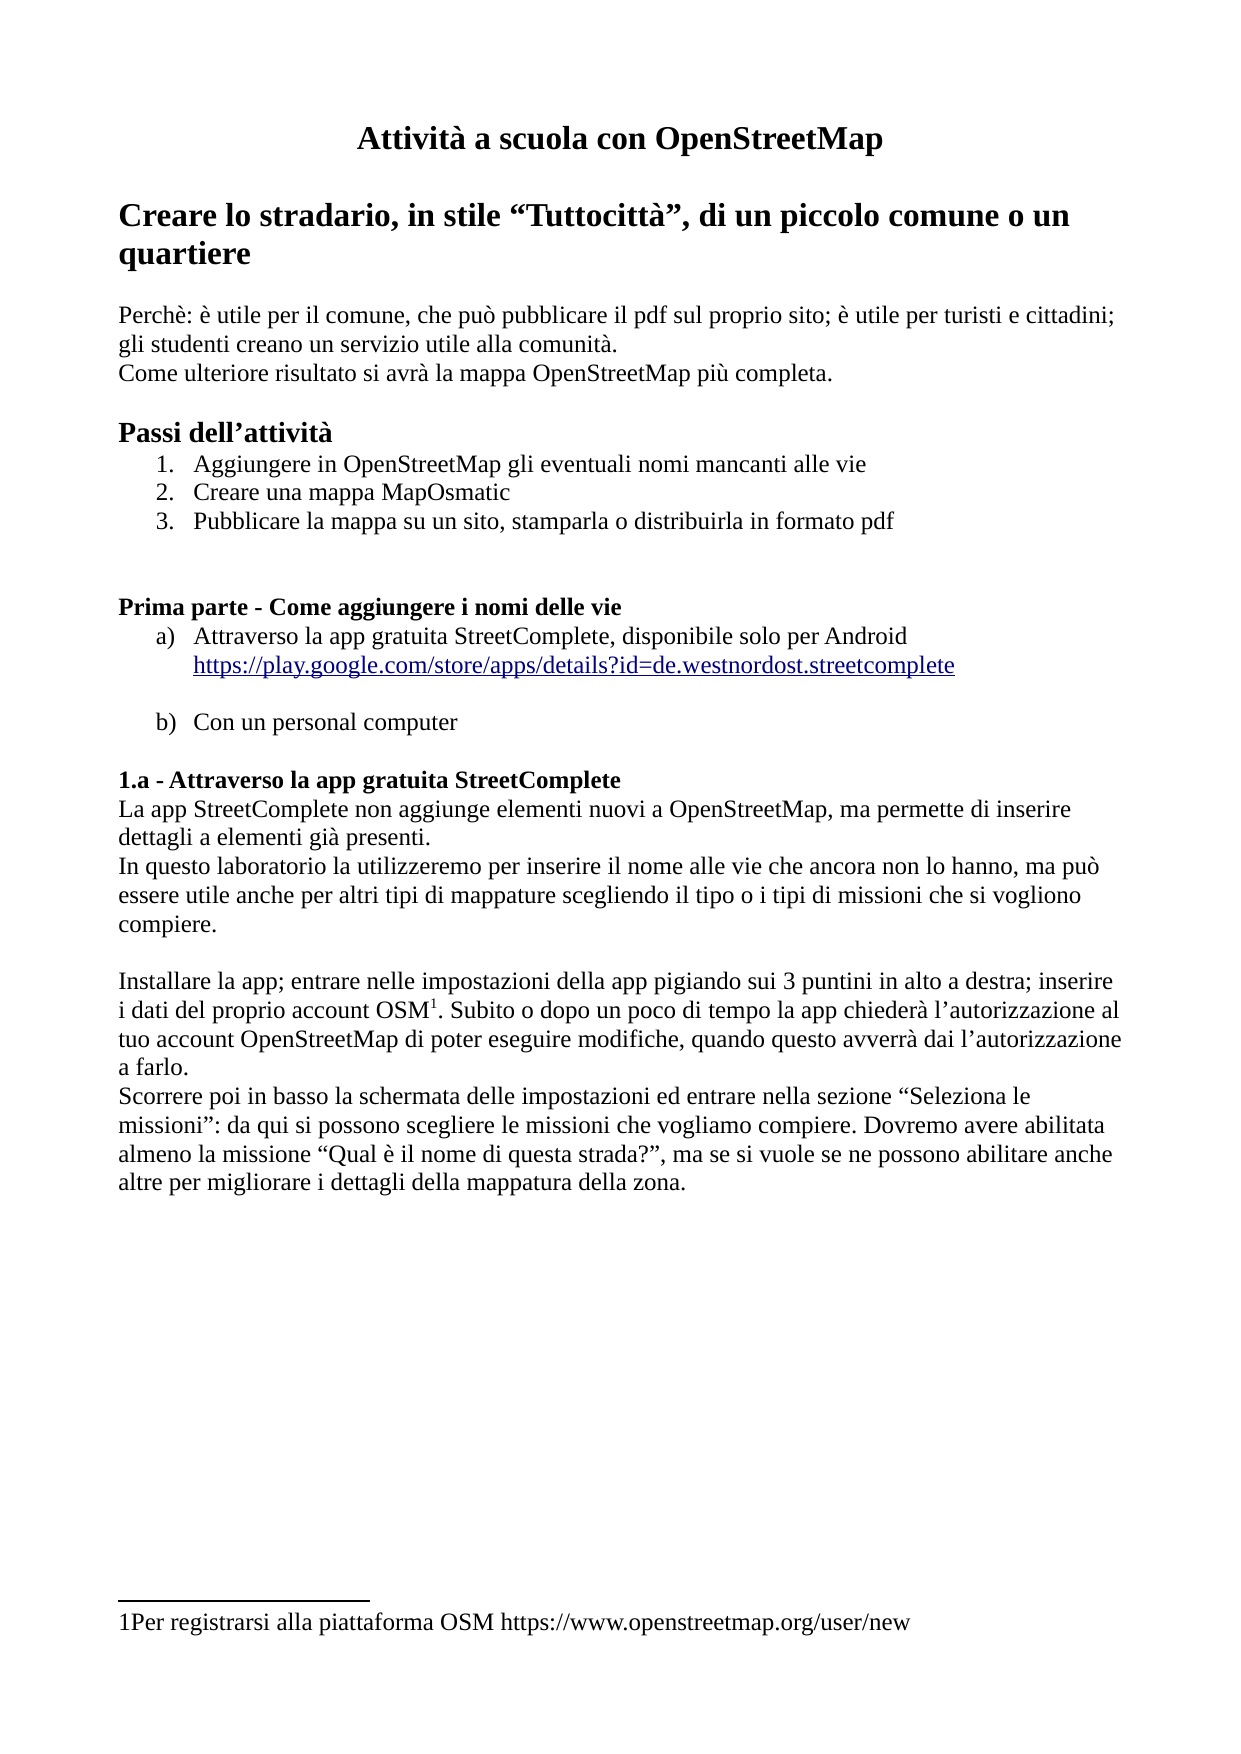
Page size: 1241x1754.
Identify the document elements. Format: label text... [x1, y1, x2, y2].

text Attività a scuola con OpenStreetMap [118, 118, 1122, 156]
text Perchè: è utile per il comune, che può pubblicare il pdf sul proprio sito; è utile per turisti e cittadini; gli studenti creano un servizio utile alla comunità. [118, 300, 1122, 358]
list Creare una mappa MapOsmatic [156, 477, 1122, 506]
text In questo laboratorio la utilizzeremo per inserire il nome alle vie che ancora non lo hanno, ma può essere utile anche per altri tipi di mappature scegliendo il tipo o i tipi di missioni che si vogliono compiere. [118, 851, 1122, 937]
text Creare lo stradario, in stile “Tuttocittà”, di un piccolo comune o un quartiere [118, 195, 1122, 271]
text Scorrere poi in basso la schermata delle impostazioni ed entrare nella sezione “Seleziona le missioni”: da qui si possono scegliere le missioni che vogliamo compiere. Dovremo avere abilitata almeno la missione “Qual è il nome di questa strada?”, ma se si vuole se ne possono abilitare anche altre per migliorare i dettagli della mappatura della zona. [118, 1081, 1122, 1196]
list Aggiungere in OpenStreetMap gli eventuali nomi mancanti alle vie [156, 449, 1122, 477]
text Passi dell’attività [118, 415, 1122, 449]
text Prima parte - Come aggiungere i nomi delle vie [118, 592, 1122, 621]
list Attraverso la app gratuita StreetComplete, disponibile solo per Android https://play.google.com/store/apps/details?id=de.westnordost.streetcomplete [156, 621, 1122, 679]
list Con un personal computer [156, 707, 1122, 736]
text 1.a - Attraverso la app gratuita StreetComplete [118, 765, 1122, 794]
text Installare la app; entrare nelle impostazioni della app pigiando sui 3 puntini in alto a destra; inserire i dati del proprio account OSM. Subito o dopo un poco di tempo la app chiederà l’autorizzazione al tuo account OpenStreetMap di poter eseguire modifiche, quando questo avverrà dai l’autorizzazione a farlo. [118, 966, 1122, 1081]
list Pubblicare la mappa su un sito, stamparla o distribuirla in formato pdf [156, 506, 1122, 535]
text Per registrarsi alla piattaforma OSM https://www.openstreetmap.org/user/new [118, 1607, 1122, 1636]
text La app StreetComplete non aggiunge elementi nuovi a OpenStreetMap, ma permette di inserire dettagli a elementi già presenti. [118, 794, 1122, 851]
text Come ulteriore risultato si avrà la mappa OpenStreetMap più completa. [118, 358, 1122, 386]
